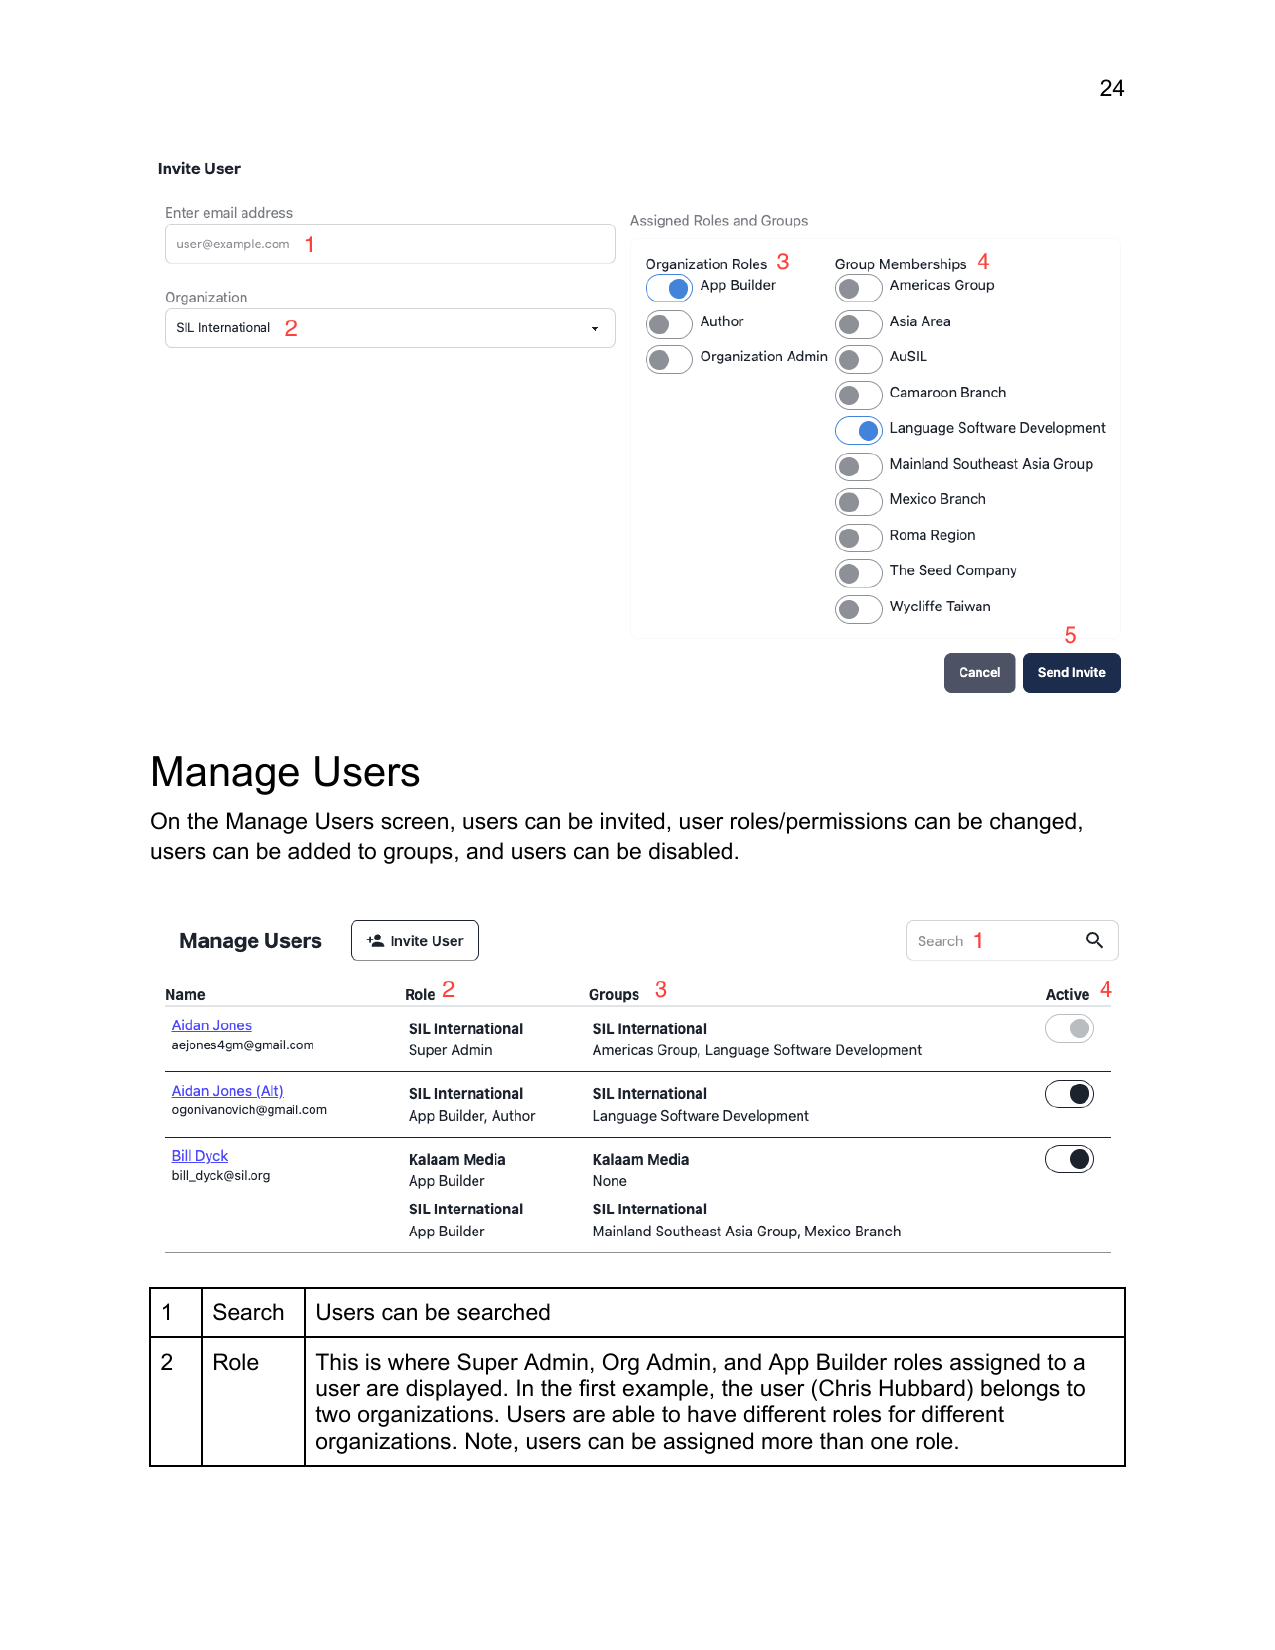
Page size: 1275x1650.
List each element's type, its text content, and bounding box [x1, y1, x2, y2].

picture [150, 898, 1125, 1253]
table_header Search [203, 1289, 304, 1336]
subtitle Manage Users [150, 748, 1125, 796]
table_cell This is where Super Admin, Org Admin, and App Builder roles assigned to a user are displayed. In the first example, the user (Chris Hubbard) belongs to two organizations. Users are able to have different roles for different organizations. Note, users can be assigned more than one role. [306, 1338, 1124, 1464]
table_header 1 [151, 1289, 201, 1336]
table_cell 2 [151, 1338, 201, 1464]
text On the Manage Users screen, users can be invited, user roles/permissions can be changed, users can be added to groups, and users can be disabled. [150, 808, 1125, 864]
picture [150, 150, 1125, 702]
table_header Users can be searched [306, 1289, 1124, 1336]
table_cell Role [203, 1338, 304, 1464]
